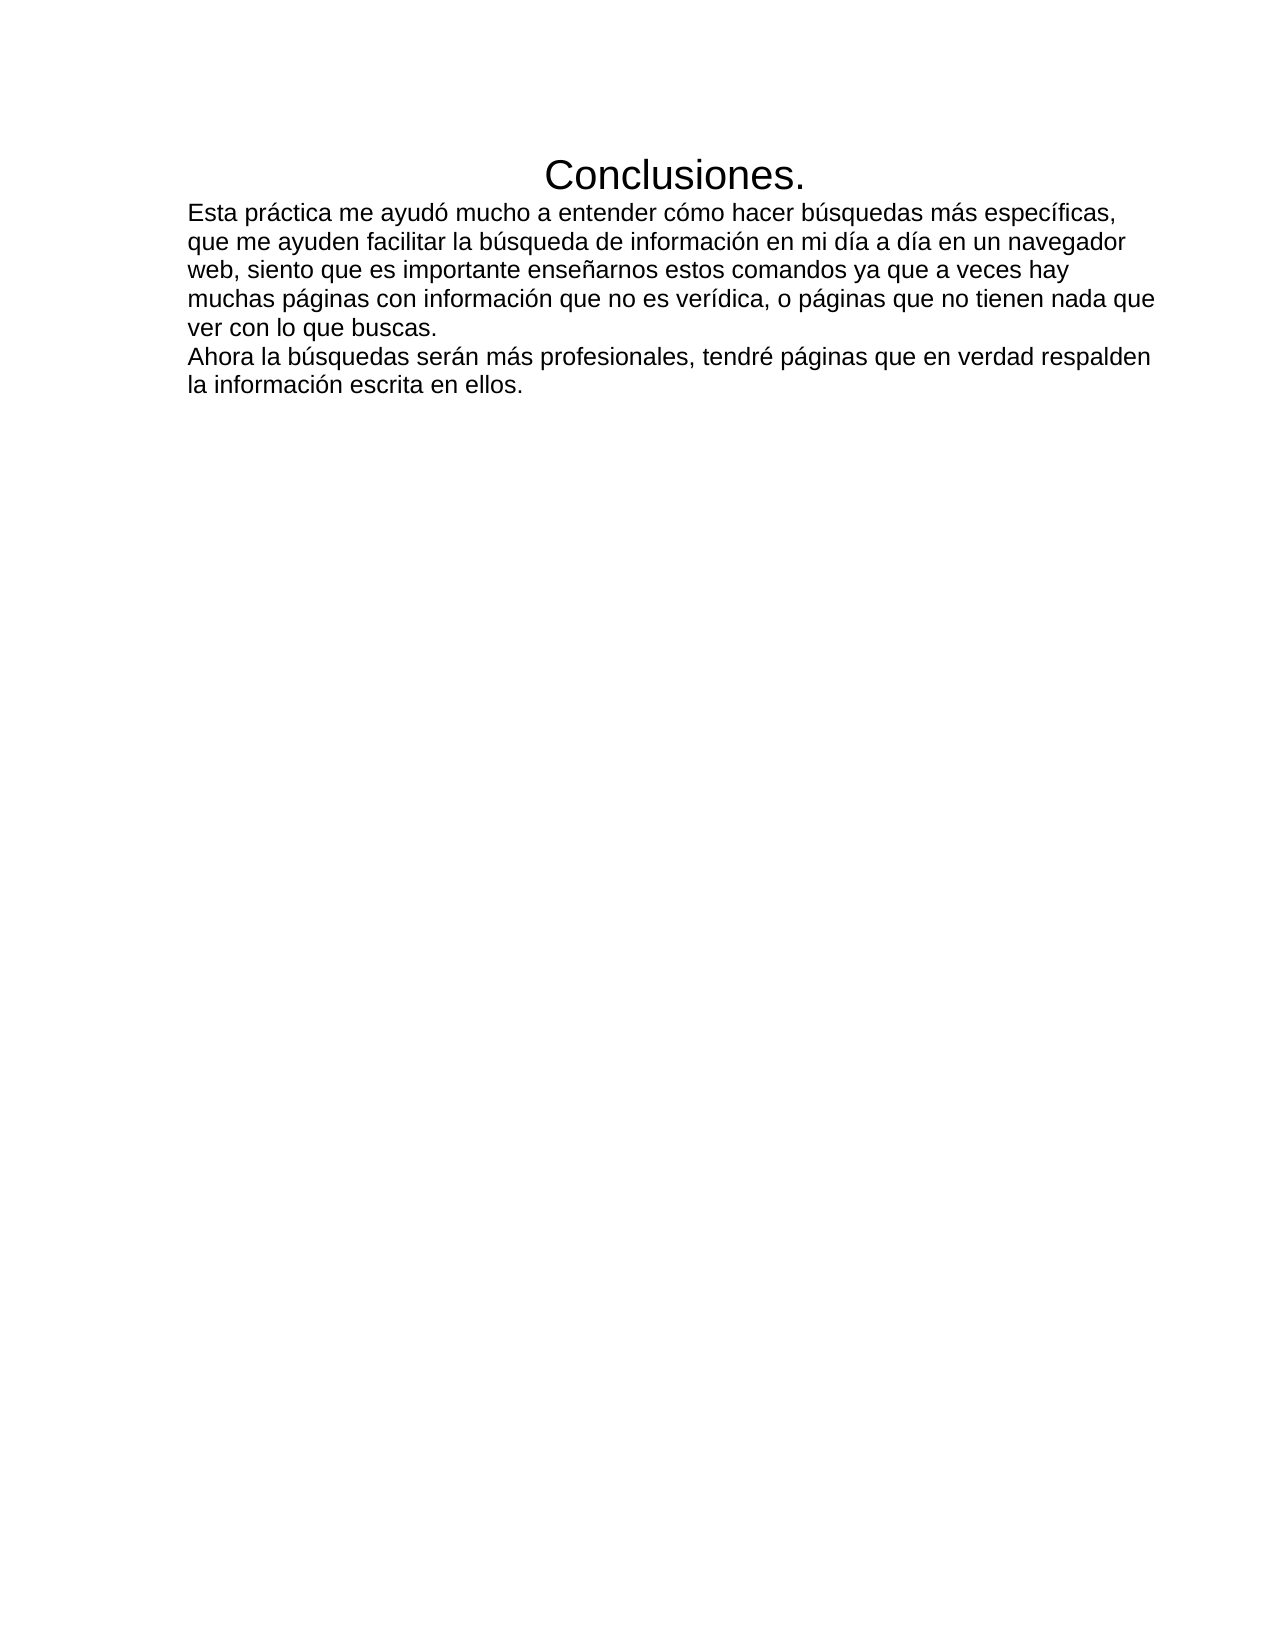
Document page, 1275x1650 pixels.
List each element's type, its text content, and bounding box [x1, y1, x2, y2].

text Conclusiones. [187, 150, 1162, 198]
text Ahora la búsquedas serán más profesionales, tendré páginas que en verdad respalden la información escrita en ellos. [187, 342, 1162, 399]
text Esta práctica me ayudó mucho a entender cómo hacer búsquedas más específicas, que me ayuden facilitar la búsqueda de información en mi día a día en un navegador web, siento que es importante enseñarnos estos comandos ya que a veces hay muchas páginas con información que no es verídica, o páginas que no tienen nada que ver con lo que buscas. [187, 198, 1162, 342]
